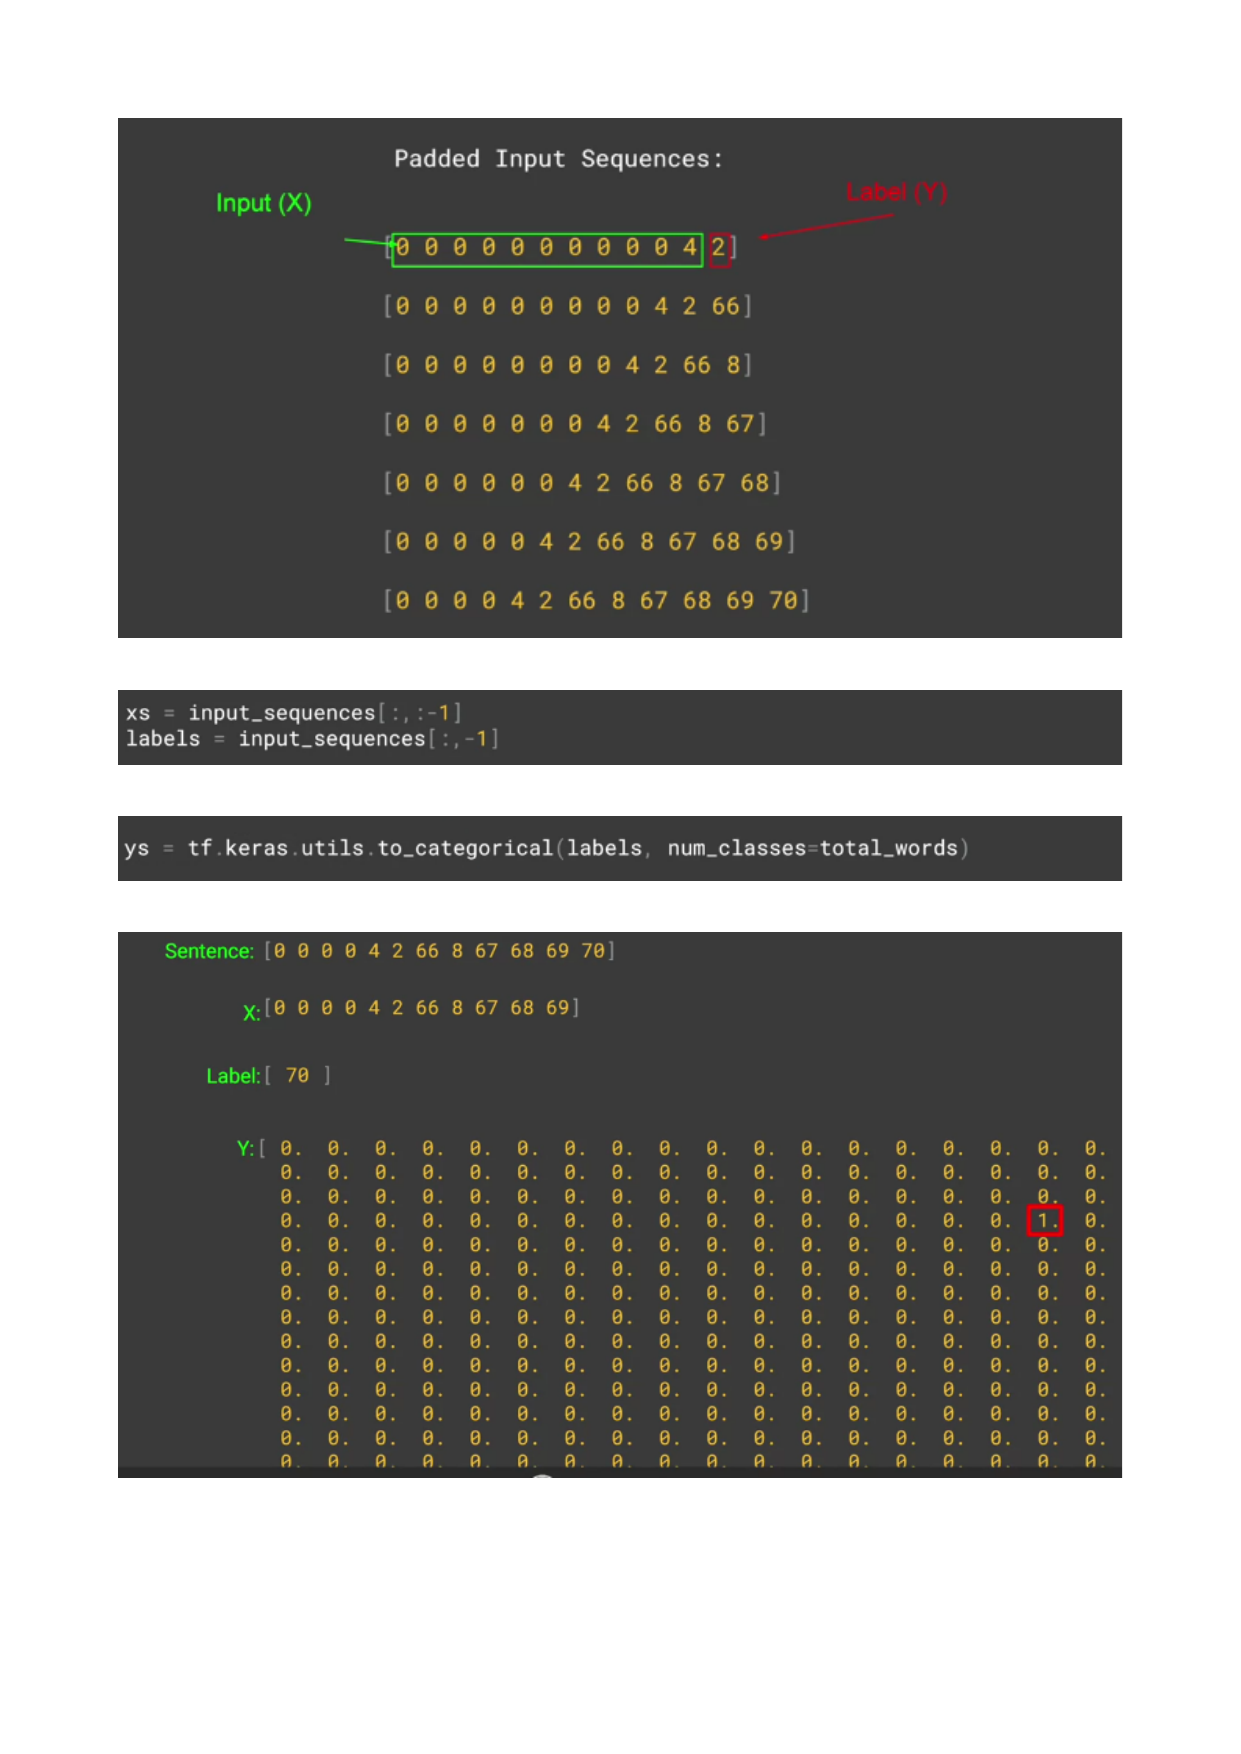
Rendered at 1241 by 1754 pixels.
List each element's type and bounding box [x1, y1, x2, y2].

picture [118, 118, 1123, 638]
picture [118, 932, 1123, 1478]
picture [118, 816, 1123, 881]
picture [118, 690, 1123, 765]
